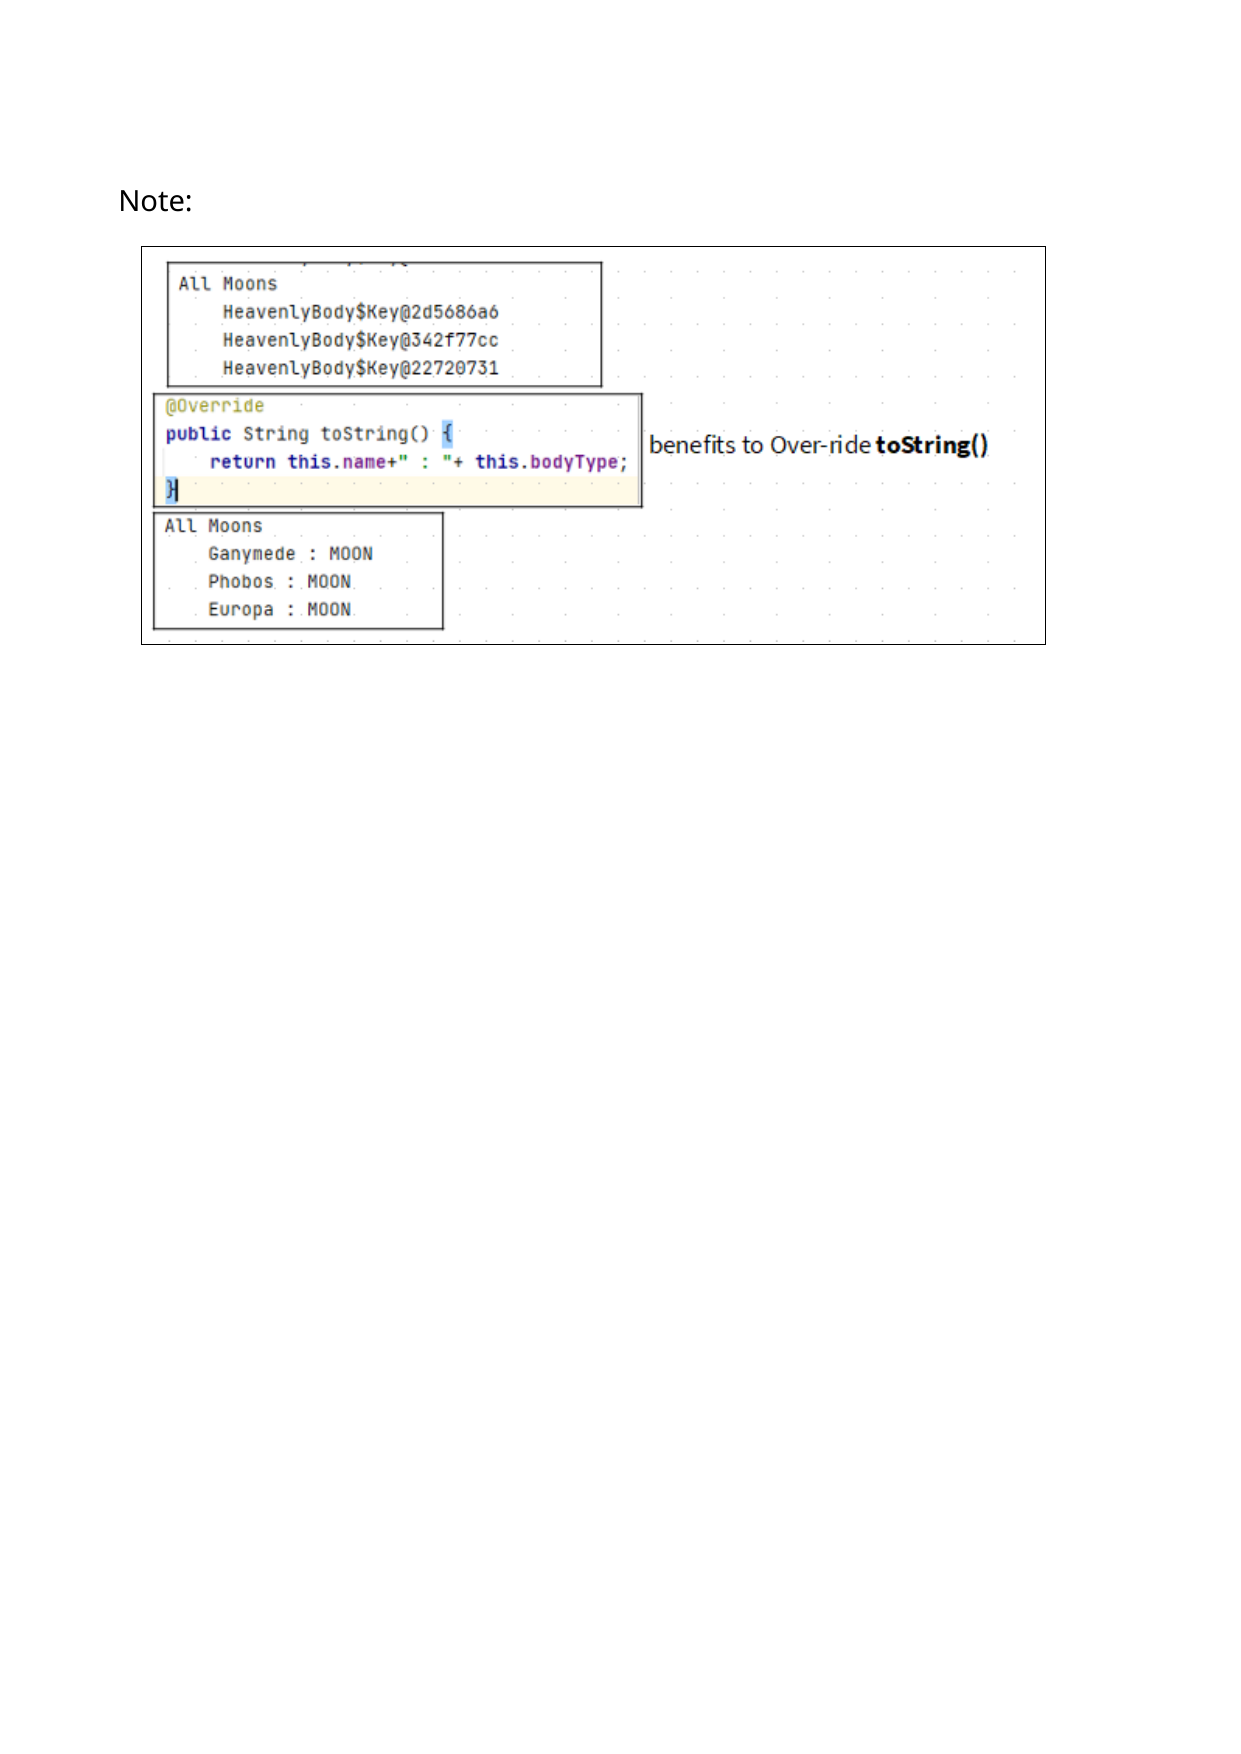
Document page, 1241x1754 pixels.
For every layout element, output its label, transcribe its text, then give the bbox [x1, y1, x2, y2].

text Note: [118, 180, 1122, 220]
picture [144, 249, 1042, 642]
